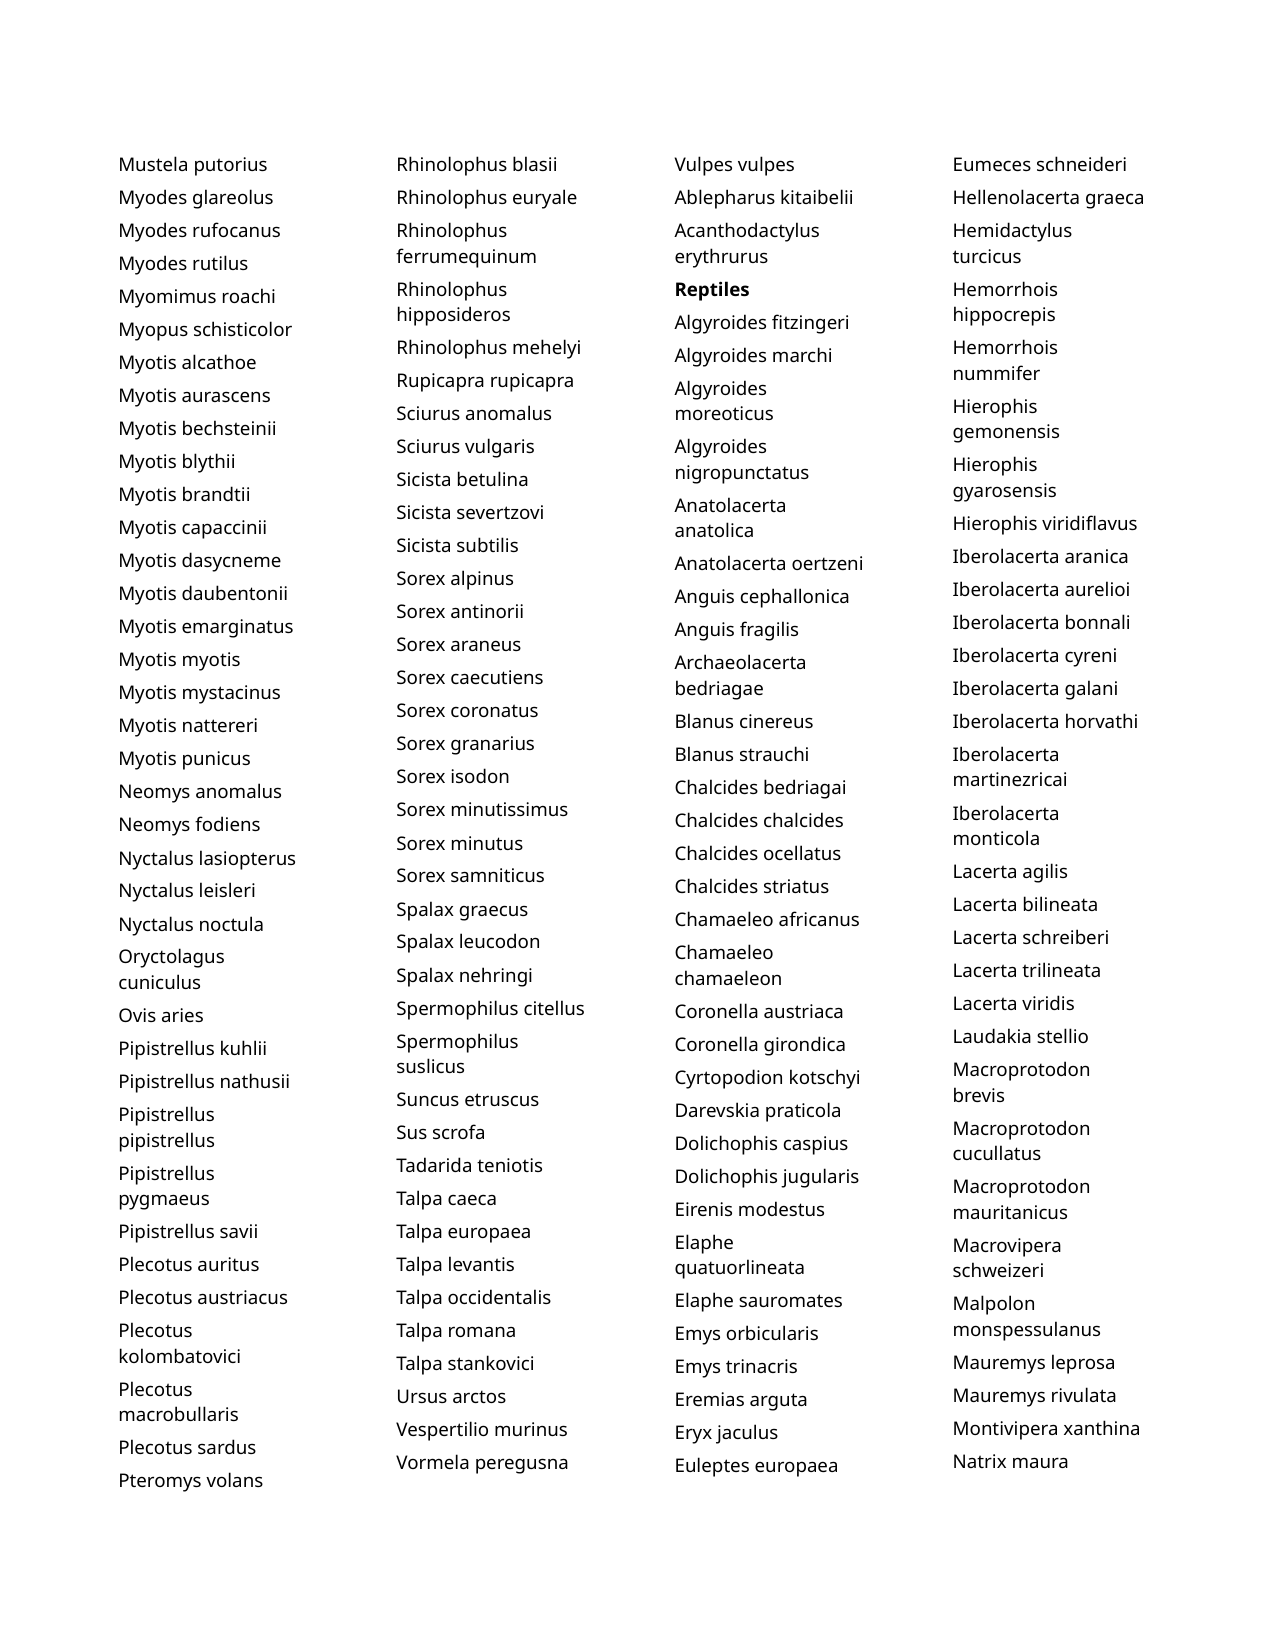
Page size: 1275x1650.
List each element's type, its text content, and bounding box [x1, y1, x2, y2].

table_cell Myotis dasycneme [112, 544, 317, 577]
table_cell Sorex caecutiens [390, 661, 595, 694]
table_cell Eirenis modestus [669, 1192, 873, 1225]
table_cell Sorex alpinus [390, 562, 595, 595]
table_cell Reptiles [669, 272, 873, 305]
table_cell Plecotus auritus [112, 1248, 317, 1281]
table_cell Myotis myotis [112, 643, 317, 676]
table_cell Emys orbicularis [669, 1317, 873, 1350]
table_cell Eryx jaculus [669, 1416, 873, 1449]
table_cell Myodes rufocanus [112, 214, 317, 247]
table_cell Dolichophis jugularis [669, 1159, 873, 1192]
table_cell Nyctalus noctula [112, 907, 317, 940]
table_cell Macroprotodon mauritanicus [947, 1170, 1151, 1228]
table_cell Myopus schisticolor [112, 313, 317, 346]
table_cell Spermophilus citellus [390, 991, 595, 1024]
table_cell Talpa levantis [390, 1248, 595, 1281]
table_cell Myotis aurascens [112, 379, 317, 412]
table_cell Blanus cinereus [669, 705, 873, 737]
table_cell Vulpes vulpes [669, 148, 873, 181]
table_cell Plecotus austriacus [112, 1281, 317, 1314]
table_cell Sorex antinorii [390, 595, 595, 628]
table_cell Anguis fragilis [669, 613, 873, 646]
table_cell Rhinolophus ferrumequinum [390, 214, 595, 272]
table_cell Myotis brandtii [112, 478, 317, 511]
table_cell Sorex granarius [390, 727, 595, 760]
table_cell Spermophilus suslicus [390, 1024, 595, 1083]
table_cell Chalcides striatus [669, 870, 873, 903]
table_cell Rhinolophus hipposideros [390, 272, 595, 331]
table_cell Myodes rutilus [112, 247, 317, 280]
table_cell Talpa romana [390, 1314, 595, 1347]
table_cell Iberolacerta cyreni [947, 639, 1151, 671]
table_cell Myotis emarginatus [112, 610, 317, 643]
table_cell Algyroides marchi [669, 338, 873, 371]
table_cell Sorex isodon [390, 760, 595, 793]
table_cell Suncus etruscus [390, 1083, 595, 1116]
table_cell Hierophis gemonensis [947, 389, 1151, 448]
table_cell Ablepharus kitaibelii [669, 181, 873, 214]
table_cell Sciurus anomalus [390, 397, 595, 430]
table_cell Neomys anomalus [112, 775, 317, 808]
table_cell Acanthodactylus erythrurus [669, 214, 873, 272]
table_cell Dolichophis caspius [669, 1126, 873, 1159]
table_cell Sorex coronatus [390, 694, 595, 727]
table_cell Lacerta agilis [947, 855, 1151, 888]
table_cell Cyrtopodion kotschyi [669, 1060, 873, 1093]
table_cell Spalax nehringi [390, 958, 595, 991]
table_cell Myomimus roachi [112, 280, 317, 313]
table_cell Talpa stankovici [390, 1347, 595, 1380]
table_cell Myotis blythii [112, 445, 317, 478]
table_cell Hierophis viridiflavus [947, 506, 1151, 539]
table_cell Myotis mystacinus [112, 676, 317, 709]
table_cell Iberolacerta horvathi [947, 705, 1151, 737]
table_cell Darevskia praticola [669, 1093, 873, 1126]
table_cell Coronella girondica [669, 1027, 873, 1060]
table_cell Mustela putorius [112, 148, 317, 181]
table_cell Algyroides nigropunctatus [669, 430, 873, 488]
table_cell Plecotus sardus [112, 1431, 317, 1464]
table_cell Lacerta viridis [947, 987, 1151, 1020]
table_cell Rupicapra rupicapra [390, 364, 595, 397]
table_cell Pipistrellus nathusii [112, 1065, 317, 1098]
table_cell Myotis bechsteinii [112, 412, 317, 445]
table_cell Vormela peregusna [390, 1446, 595, 1479]
table_cell Macroprotodon brevis [947, 1053, 1151, 1111]
table_cell Spalax leucodon [390, 925, 595, 958]
table_cell Chamaeleo africanus [669, 903, 873, 936]
table_cell Chalcides chalcides [669, 804, 873, 837]
table_cell Vespertilio murinus [390, 1413, 595, 1446]
table_cell Lacerta bilineata [947, 888, 1151, 921]
table_cell Malpolon monspessulanus [947, 1287, 1151, 1345]
table_cell Iberolacerta monticola [947, 796, 1151, 854]
table_cell Mauremys leprosa [947, 1345, 1151, 1378]
table_cell Natrix maura [947, 1445, 1151, 1477]
table_cell Sorex samniticus [390, 859, 595, 892]
table_cell Chalcides ocellatus [669, 837, 873, 869]
table_cell Neomys fodiens [112, 808, 317, 841]
table_cell Algyroides moreoticus [669, 371, 873, 430]
table_cell Iberolacerta martinezricai [947, 738, 1151, 796]
table_cell Archaeolacerta bedriagae [669, 646, 873, 704]
table_cell Tadarida teniotis [390, 1149, 595, 1182]
table_cell Anatolacerta oertzeni [669, 547, 873, 580]
table_cell Plecotus macrobullaris [112, 1373, 317, 1431]
table_cell Iberolacerta bonnali [947, 605, 1151, 638]
table_cell Sus scrofa [390, 1116, 595, 1149]
table_cell Chalcides bedriagai [669, 771, 873, 803]
table_cell Lacerta schreiberi [947, 921, 1151, 954]
table_cell Anatolacerta anatolica [669, 488, 873, 547]
table_cell Nyctalus lasiopterus [112, 841, 317, 874]
table_cell Myodes glareolus [112, 181, 317, 214]
table_cell Chamaeleo chamaeleon [669, 936, 873, 994]
table_cell Laudakia stellio [947, 1020, 1151, 1053]
table_cell Talpa europaea [390, 1215, 595, 1248]
table_cell Anguis cephallonica [669, 580, 873, 613]
table_cell Iberolacerta aranica [947, 539, 1151, 572]
table_cell Rhinolophus mehelyi [390, 331, 595, 364]
table_cell Lacerta trilineata [947, 954, 1151, 987]
table_cell Hemorrhois nummifer [947, 331, 1151, 389]
table_cell Pipistrellus kuhlii [112, 1032, 317, 1065]
table_cell Macrovipera schweizeri [947, 1228, 1151, 1287]
table_cell Hemidactylus turcicus [947, 214, 1151, 272]
table_cell Blanus strauchi [669, 738, 873, 771]
table_cell Pipistrellus savii [112, 1215, 317, 1248]
table_cell Eremias arguta [669, 1383, 873, 1416]
table_cell Emys trinacris [669, 1350, 873, 1383]
table_cell Sciurus vulgaris [390, 430, 595, 463]
table_cell Euleptes europaea [669, 1449, 873, 1482]
table_cell Talpa caeca [390, 1182, 595, 1215]
table_cell Iberolacerta galani [947, 671, 1151, 704]
table_cell Oryctolagus cuniculus [112, 940, 317, 999]
table_cell Elaphe sauromates [669, 1284, 873, 1317]
table_cell Macroprotodon cucullatus [947, 1111, 1151, 1170]
table_cell Spalax graecus [390, 892, 595, 925]
table_cell Nyctalus leisleri [112, 874, 317, 907]
table_cell Pipistrellus pygmaeus [112, 1156, 317, 1215]
table_cell Elaphe quatuorlineata [669, 1225, 873, 1284]
table_cell Talpa occidentalis [390, 1281, 595, 1314]
table_cell Sicista betulina [390, 463, 595, 496]
table_cell Sicista severtzovi [390, 496, 595, 529]
table_cell Pipistrellus pipistrellus [112, 1098, 317, 1156]
table_cell Coronella austriaca [669, 994, 873, 1027]
table_cell Sorex minutissimus [390, 793, 595, 826]
table_cell Pteromys volans [112, 1464, 317, 1497]
table_cell Myotis capaccinii [112, 511, 317, 544]
table_cell Montivipera xanthina [947, 1411, 1151, 1444]
table_cell Ursus arctos [390, 1380, 595, 1413]
table_cell Ovis aries [112, 999, 317, 1032]
table_cell Rhinolophus euryale [390, 181, 595, 214]
table_cell Myotis daubentonii [112, 577, 317, 610]
table_cell Plecotus kolombatovici [112, 1314, 317, 1372]
table_cell Myotis punicus [112, 742, 317, 775]
table_cell Rhinolophus blasii [390, 148, 595, 181]
table_cell Hierophis gyarosensis [947, 448, 1151, 506]
table_cell Sorex minutus [390, 826, 595, 859]
table_cell Sorex araneus [390, 628, 595, 661]
table_cell Algyroides fitzingeri [669, 305, 873, 338]
table_cell Hellenolacerta graeca [947, 181, 1151, 214]
table_cell Sicista subtilis [390, 529, 595, 562]
table_cell Eumeces schneideri [947, 148, 1151, 181]
table_cell Hemorrhois hippocrepis [947, 272, 1151, 331]
table_cell Mauremys rivulata [947, 1379, 1151, 1411]
table_cell Myotis nattereri [112, 709, 317, 742]
table_cell Myotis alcathoe [112, 346, 317, 379]
table_cell Iberolacerta aurelioi [947, 573, 1151, 605]
